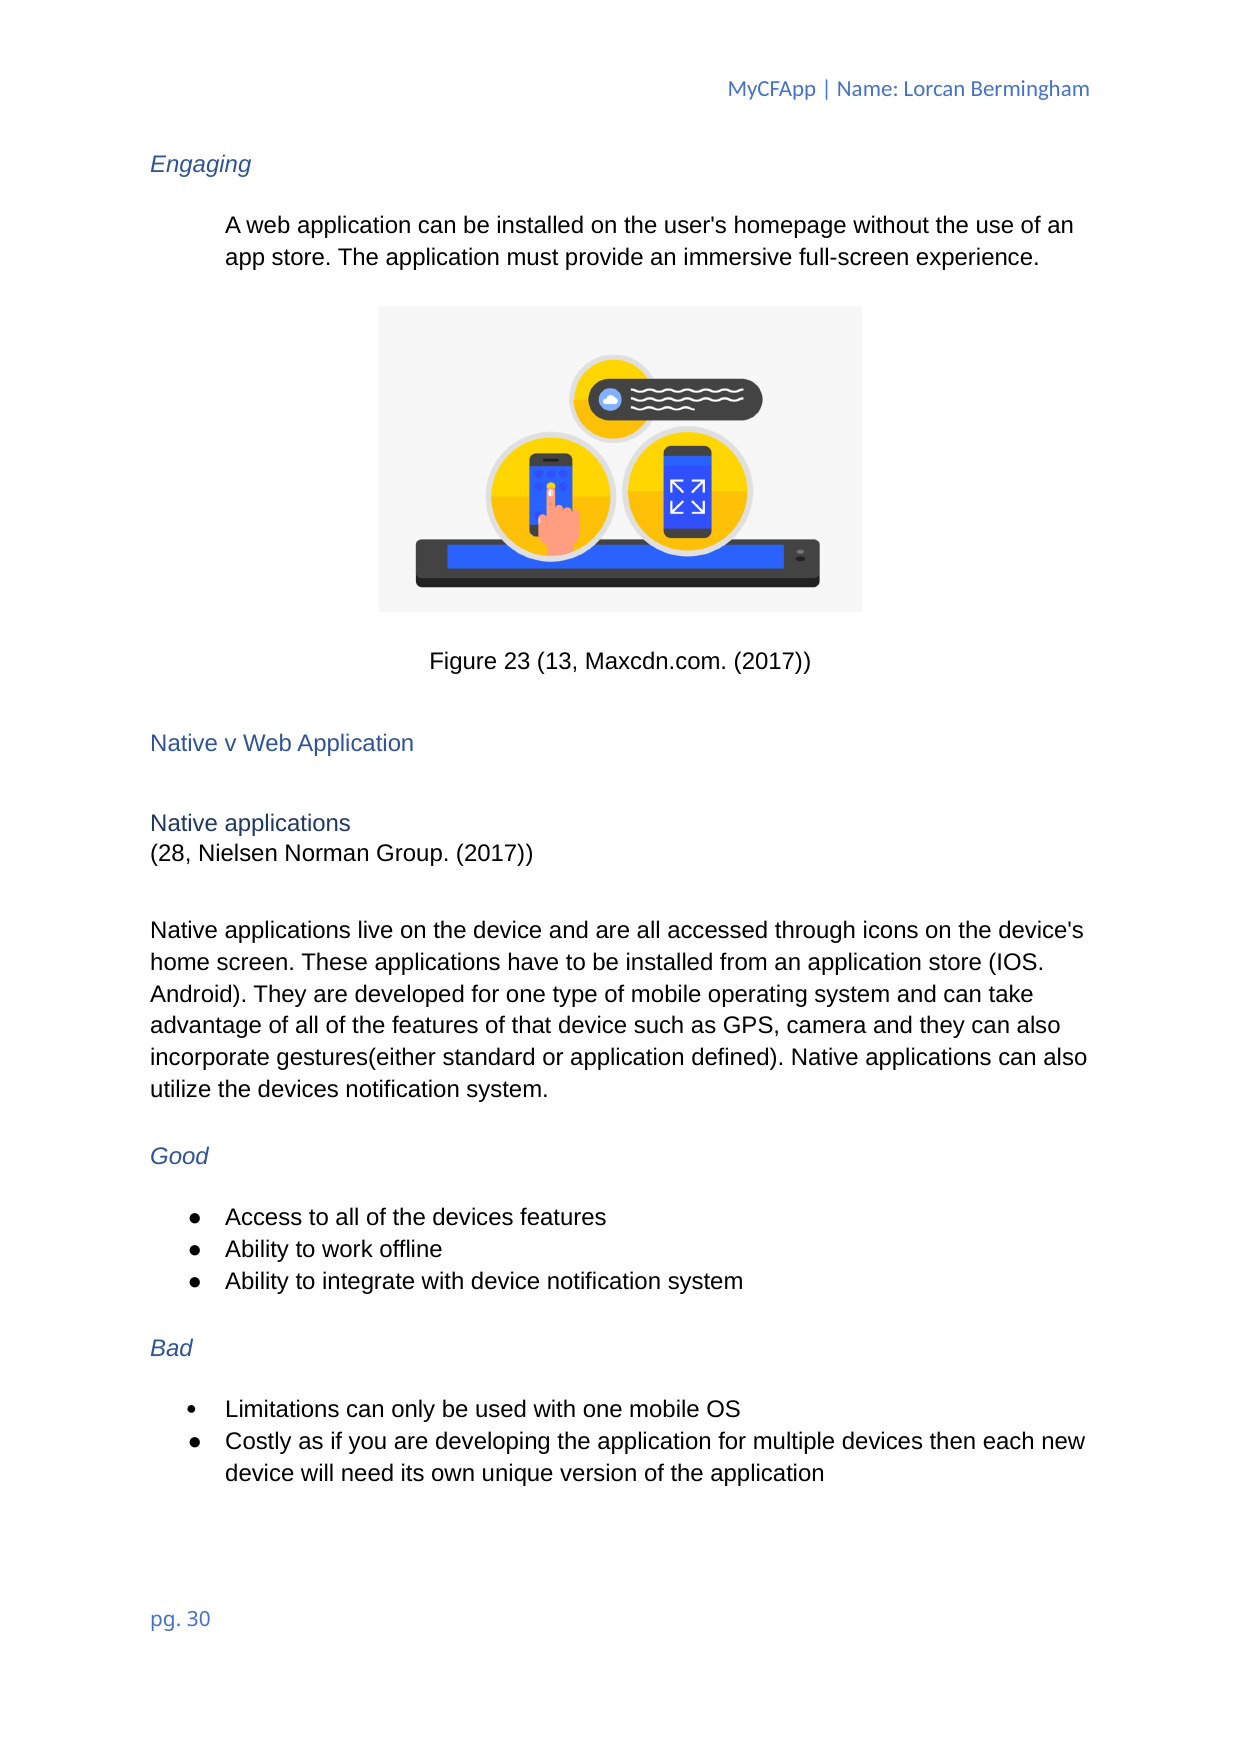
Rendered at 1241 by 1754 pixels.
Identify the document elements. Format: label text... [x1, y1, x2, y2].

list Access to all of the devices features [187, 1203, 1090, 1231]
subtitle Bad [150, 1334, 1090, 1362]
subtitle Engaging [150, 150, 1090, 178]
list Costly as if you are developing the application for multiple devices then each new device will need its own unique version of the application [187, 1427, 1090, 1486]
list Ability to work offline [187, 1235, 1090, 1262]
text A web application can be installed on the user's homepage without the use of an app store. The application must provide an immersive full-screen experience. [225, 211, 1090, 270]
text (28, Nielsen Norman Group. (2017)) [150, 838, 1090, 866]
subtitle Native applications [150, 809, 1090, 837]
list Ability to integrate with device notification system [187, 1267, 1090, 1294]
subtitle Good [150, 1142, 1090, 1170]
subtitle Native v Web Application [150, 729, 1090, 757]
list Limitations can only be used with one mobile OS [187, 1395, 1090, 1423]
text Native applications live on the device and are all accessed through icons on the device's home screen. These applications have to be installed from an application store (IOS. Android). They are developed for one type of mobile operating system and can take advantage of all of the features of that device such as GPS, camera and they can also incorporate gestures(either standard or application defined). Native applications can also utilize the devices notification system. [150, 916, 1090, 1102]
text Figure 23 (13, Maxcdn.com. (2017)) [150, 647, 1090, 675]
